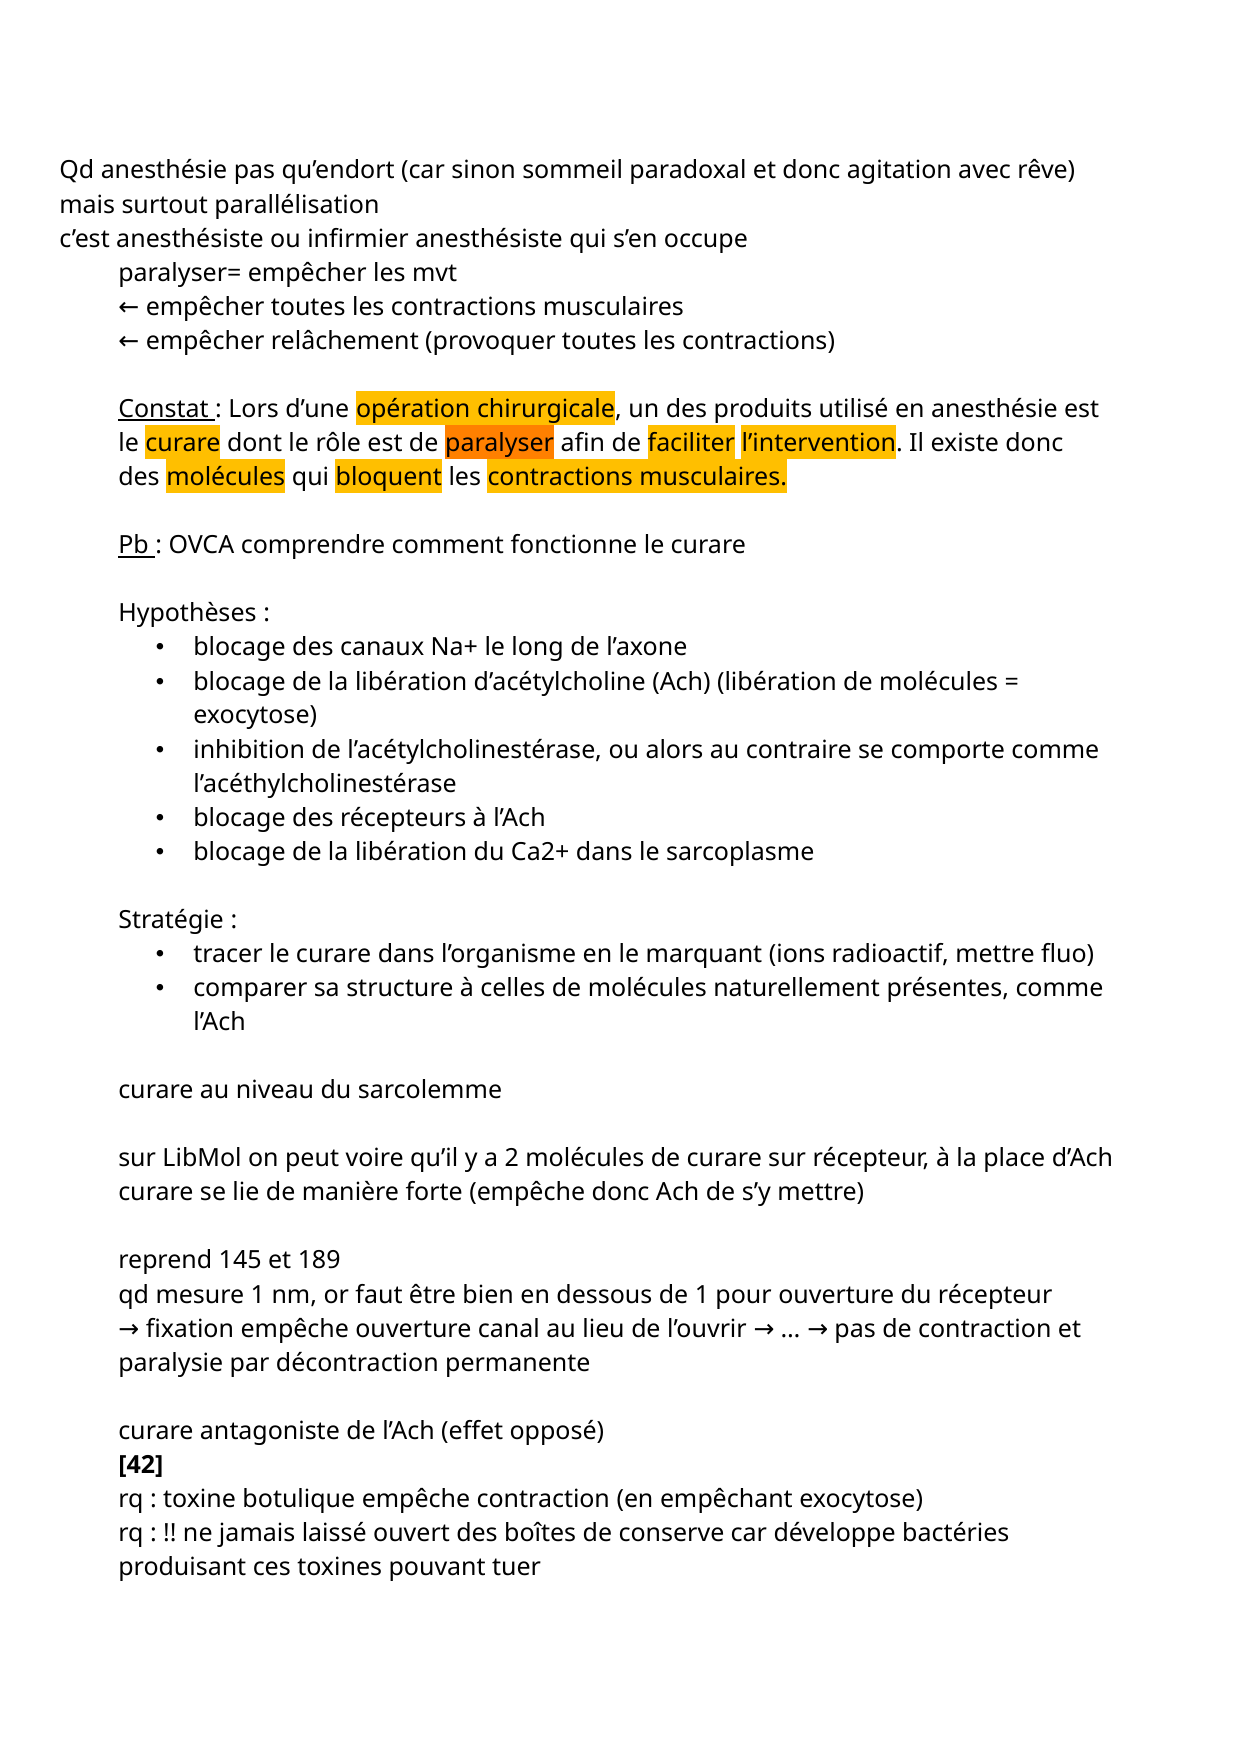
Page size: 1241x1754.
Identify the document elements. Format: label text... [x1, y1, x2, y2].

text qd mesure 1 nm, or faut être bien en dessous de 1 pour ouverture du récepteur [118, 1276, 1122, 1310]
text ← empêcher relâchement (provoquer toutes les contractions) [118, 322, 1107, 357]
text [42] [118, 1447, 1122, 1481]
text Constat : Lors d’une opération chirurgicale, un des produits utilisé en anesthésie est le curare dont le rôle est de paralyser afin de faciliter l’intervention. Il existe donc des molécules qui bloquent les contractions musculaires. [118, 391, 1107, 493]
text curare antagoniste de l’Ach (effet opposé) [118, 1412, 1122, 1447]
text c’est anesthésiste ou infirmier anesthésiste qui s’en occupe [59, 220, 1122, 254]
text Qd anesthésie pas qu’endort (car sinon sommeil paradoxal et donc agitation avec rêve) mais surtout parallélisation [59, 152, 1122, 220]
text rq : toxine botulique empêche contraction (en empêchant exocytose) [118, 1481, 1122, 1515]
text ← empêcher toutes les contractions musculaires [118, 288, 1107, 322]
text rq : !! ne jamais laissé ouvert des boîtes de conserve car développe bactéries produisant ces toxines pouvant tuer [118, 1515, 1122, 1583]
list blocage des récepteurs à l’Ach [156, 799, 1122, 833]
text reprend 145 et 189 [118, 1242, 1122, 1276]
list blocage de la libération du Ca2+ dans le sarcoplasme [156, 833, 1122, 867]
list comparer sa structure à celles de molécules naturellement présentes, comme l’Ach [156, 970, 1122, 1038]
text Pb : OVCA comprendre comment fonctionne le curare [118, 527, 1107, 561]
list inhibition de l’acétylcholinestérase, ou alors au contraire se comporte comme l’acéthylcholinestérase [156, 731, 1122, 799]
text curare au niveau du sarcolemme [118, 1072, 1122, 1106]
list blocage des canaux Na+ le long de l’axone [156, 629, 1122, 663]
text curare se lie de manière forte (empêche donc Ach de s’y mettre) [118, 1174, 1122, 1208]
text paralyser= empêcher les mvt [118, 254, 1107, 288]
list blocage de la libération d’acétylcholine (Ach) (libération de molécules = exocytose) [156, 663, 1122, 731]
text Hypothèses : [118, 595, 1107, 629]
list tracer le curare dans l’organisme en le marquant (ions radioactif, mettre fluo) [156, 936, 1122, 970]
text sur LibMol on peut voire qu’il y a 2 molécules de curare sur récepteur, à la place d’Ach [118, 1140, 1122, 1174]
text → fixation empêche ouverture canal au lieu de l’ouvrir → … → pas de contraction et paralysie par décontraction permanente [118, 1310, 1122, 1378]
text Stratégie : [118, 902, 1122, 936]
